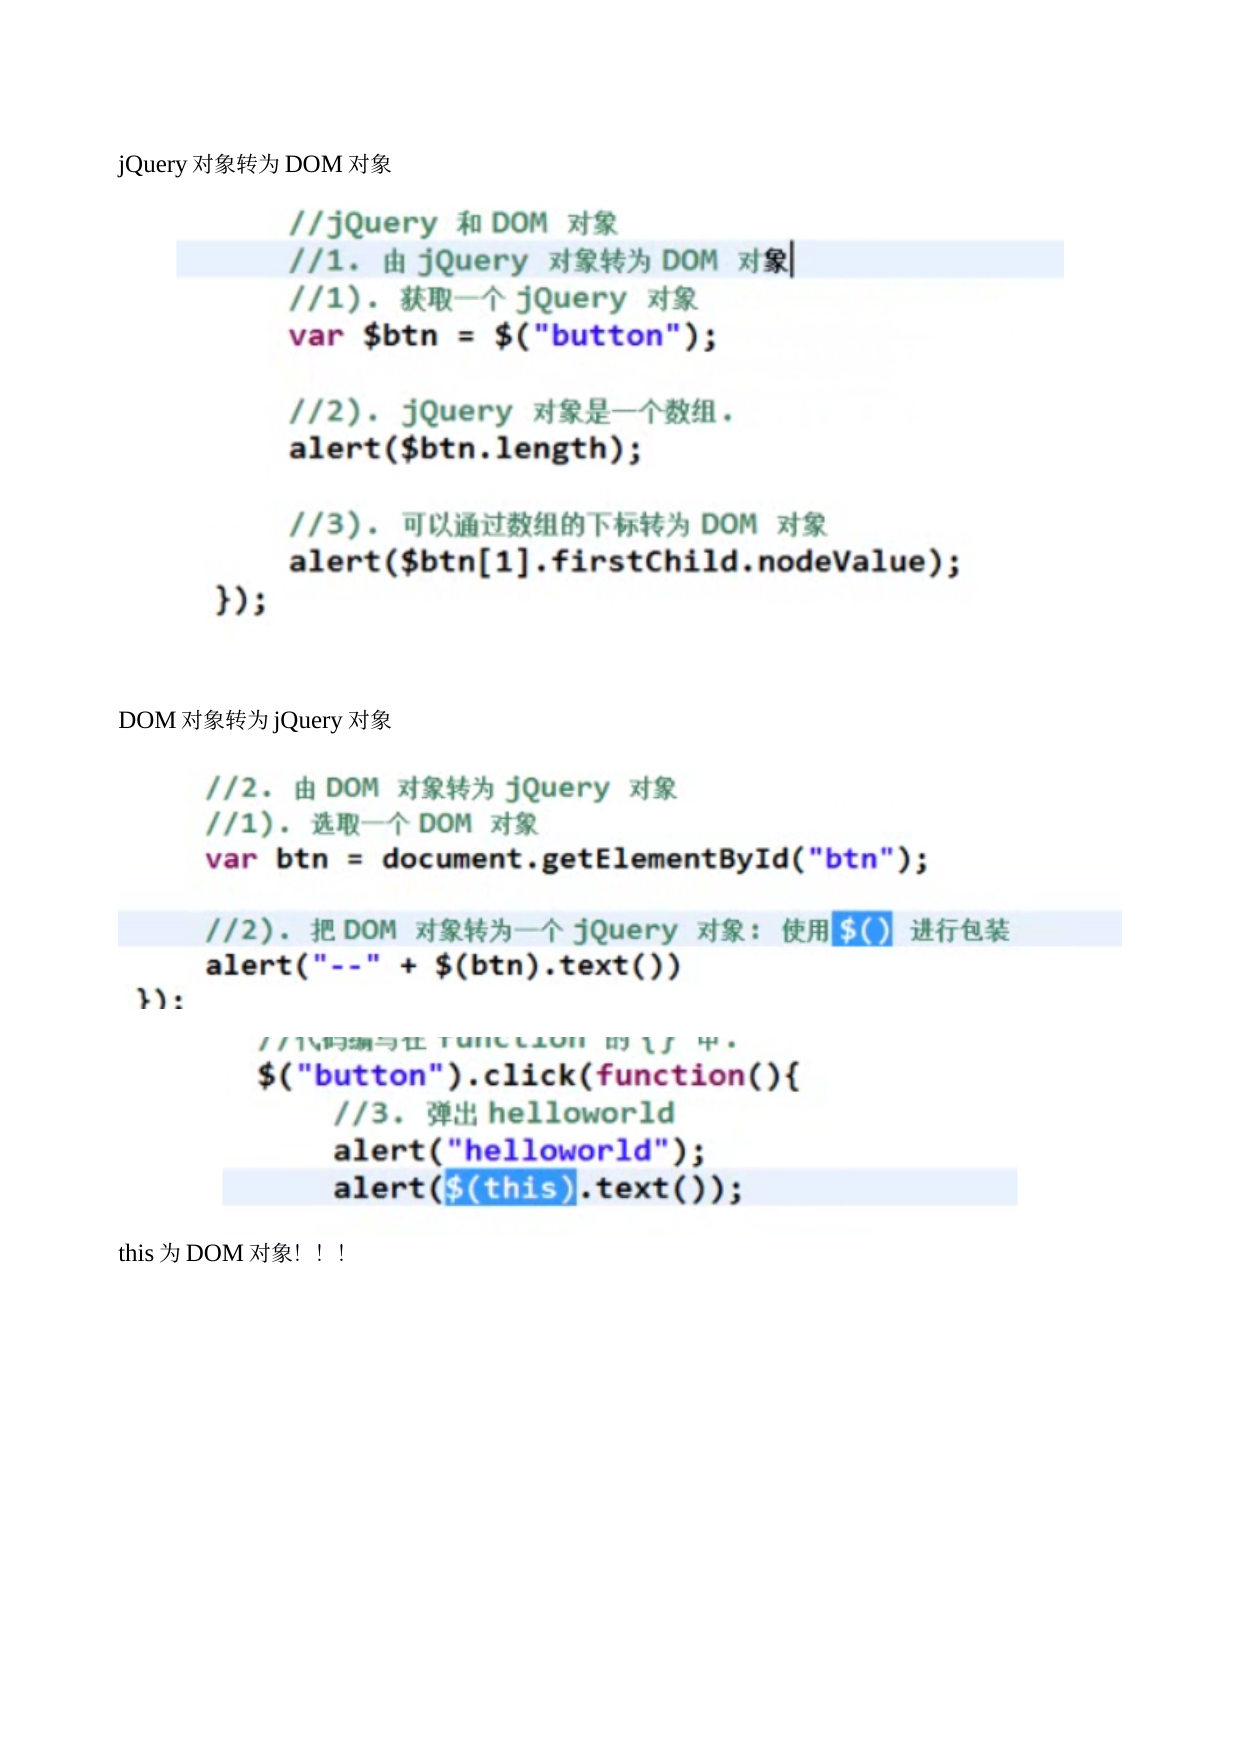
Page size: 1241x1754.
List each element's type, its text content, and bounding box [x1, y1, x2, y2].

text jQuery对象转为DOM对象 [118, 147, 1122, 178]
text DOM对象转为jQuery对象 [118, 704, 1122, 735]
picture [118, 763, 1123, 1009]
picture [222, 1037, 1018, 1236]
text this为DOM对象！！！ [118, 1037, 1122, 1267]
picture [176, 207, 1064, 647]
